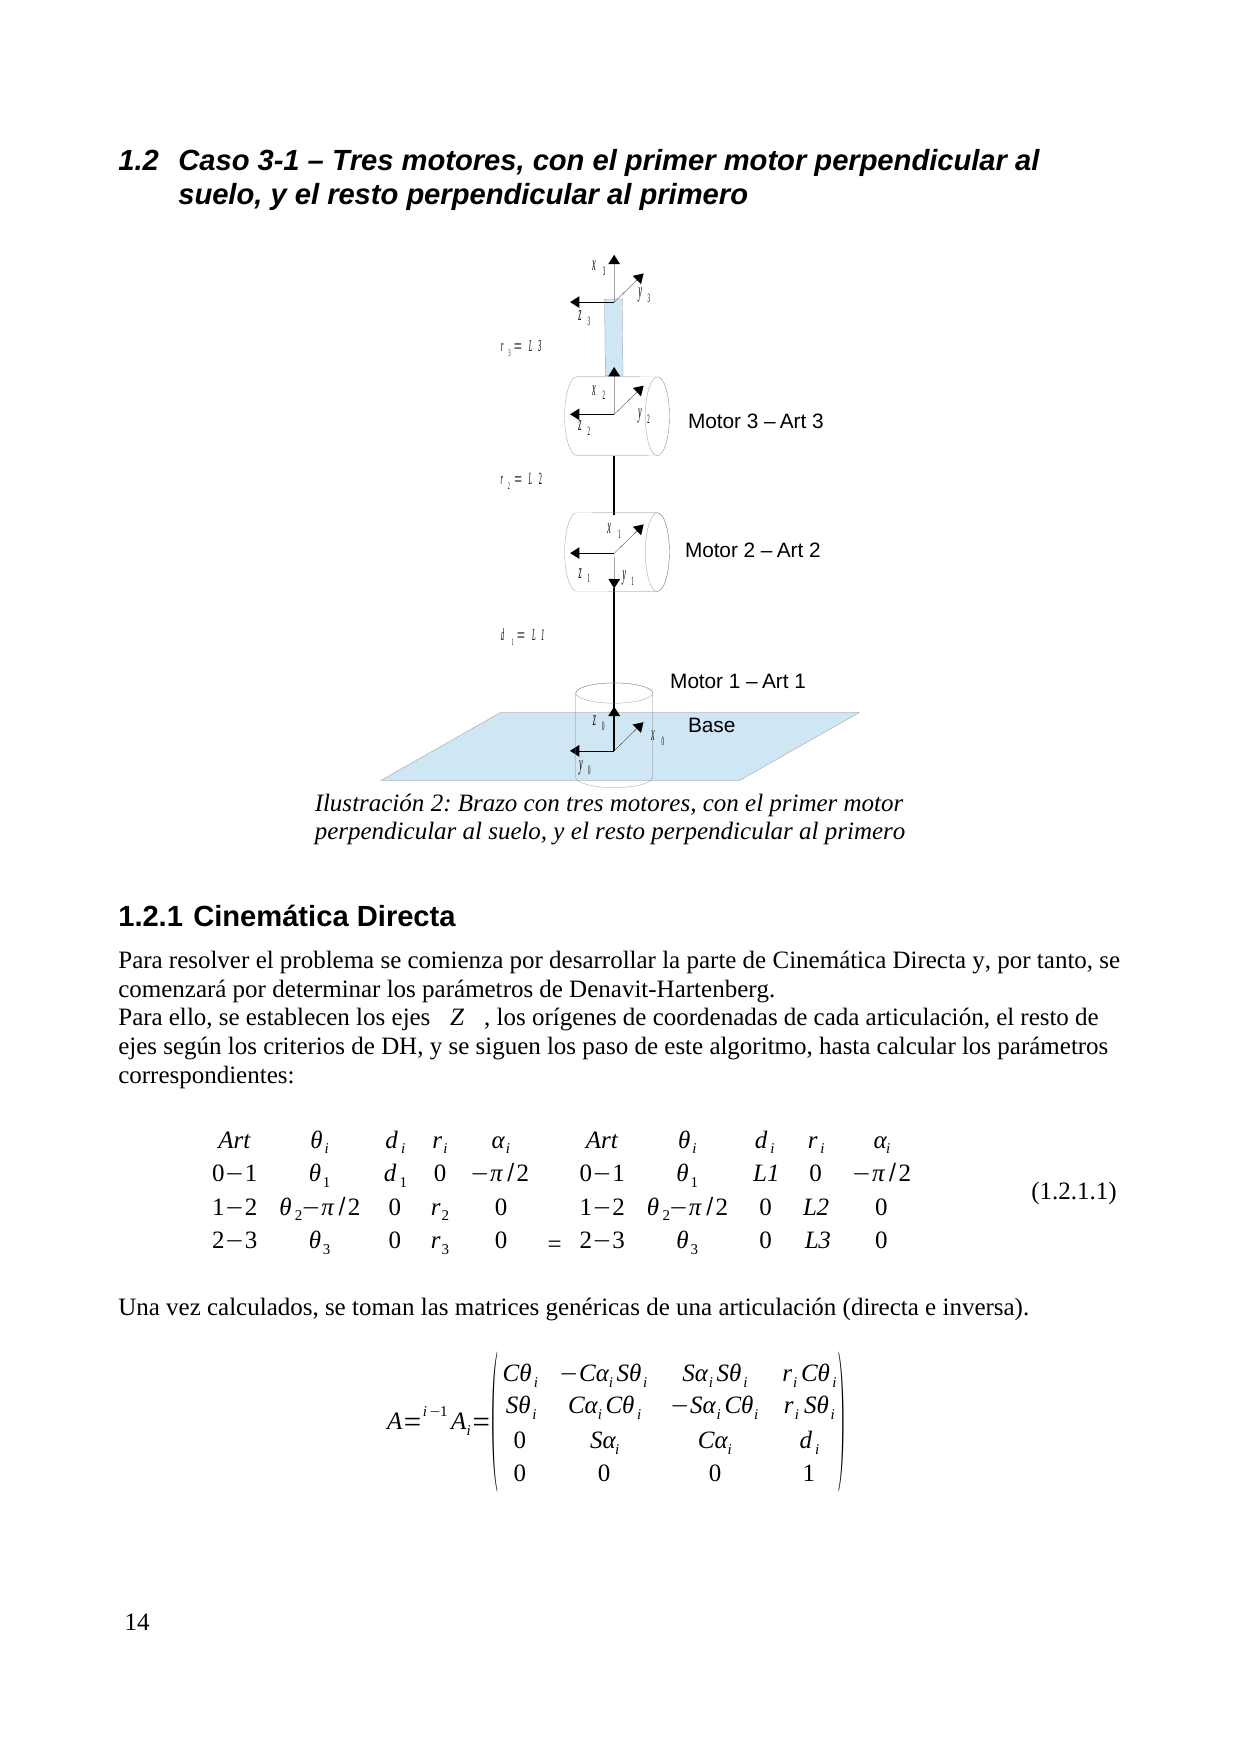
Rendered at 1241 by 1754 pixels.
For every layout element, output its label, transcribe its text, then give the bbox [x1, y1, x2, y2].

text Para resolver el problema se comienza por desarrollar la parte de Cinemática Directa y, por tanto, se comenzará por determinar los parámetros de Denavit-Hartenberg. [118, 945, 1122, 1002]
text Una vez calculados, se toman las matrices genéricas de una articulación (directa e inversa). [118, 1292, 1122, 1321]
text Ilustración 2: Brazo con tres motores, con el primer motor perpendicular al suelo, y el resto perpendicular al primero [314, 264, 926, 845]
subtitle Caso 3-1 – Tres motores, con el primer motor perpendicular al suelo, y el resto perpendicular al primero [118, 143, 1122, 210]
text Para ello, se establecen los ejes, los orígenes de coordenadas de cada articulación, el resto de ejes según los criterios de DH, y se siguen los paso de este algoritmo, hasta calcular los parámetros correspondientes: [118, 1002, 1122, 1089]
table_header (1.2.1.1) [1010, 1118, 1122, 1263]
table_header = [118, 1118, 1010, 1263]
subtitle Cinemática Directa [118, 899, 1122, 932]
